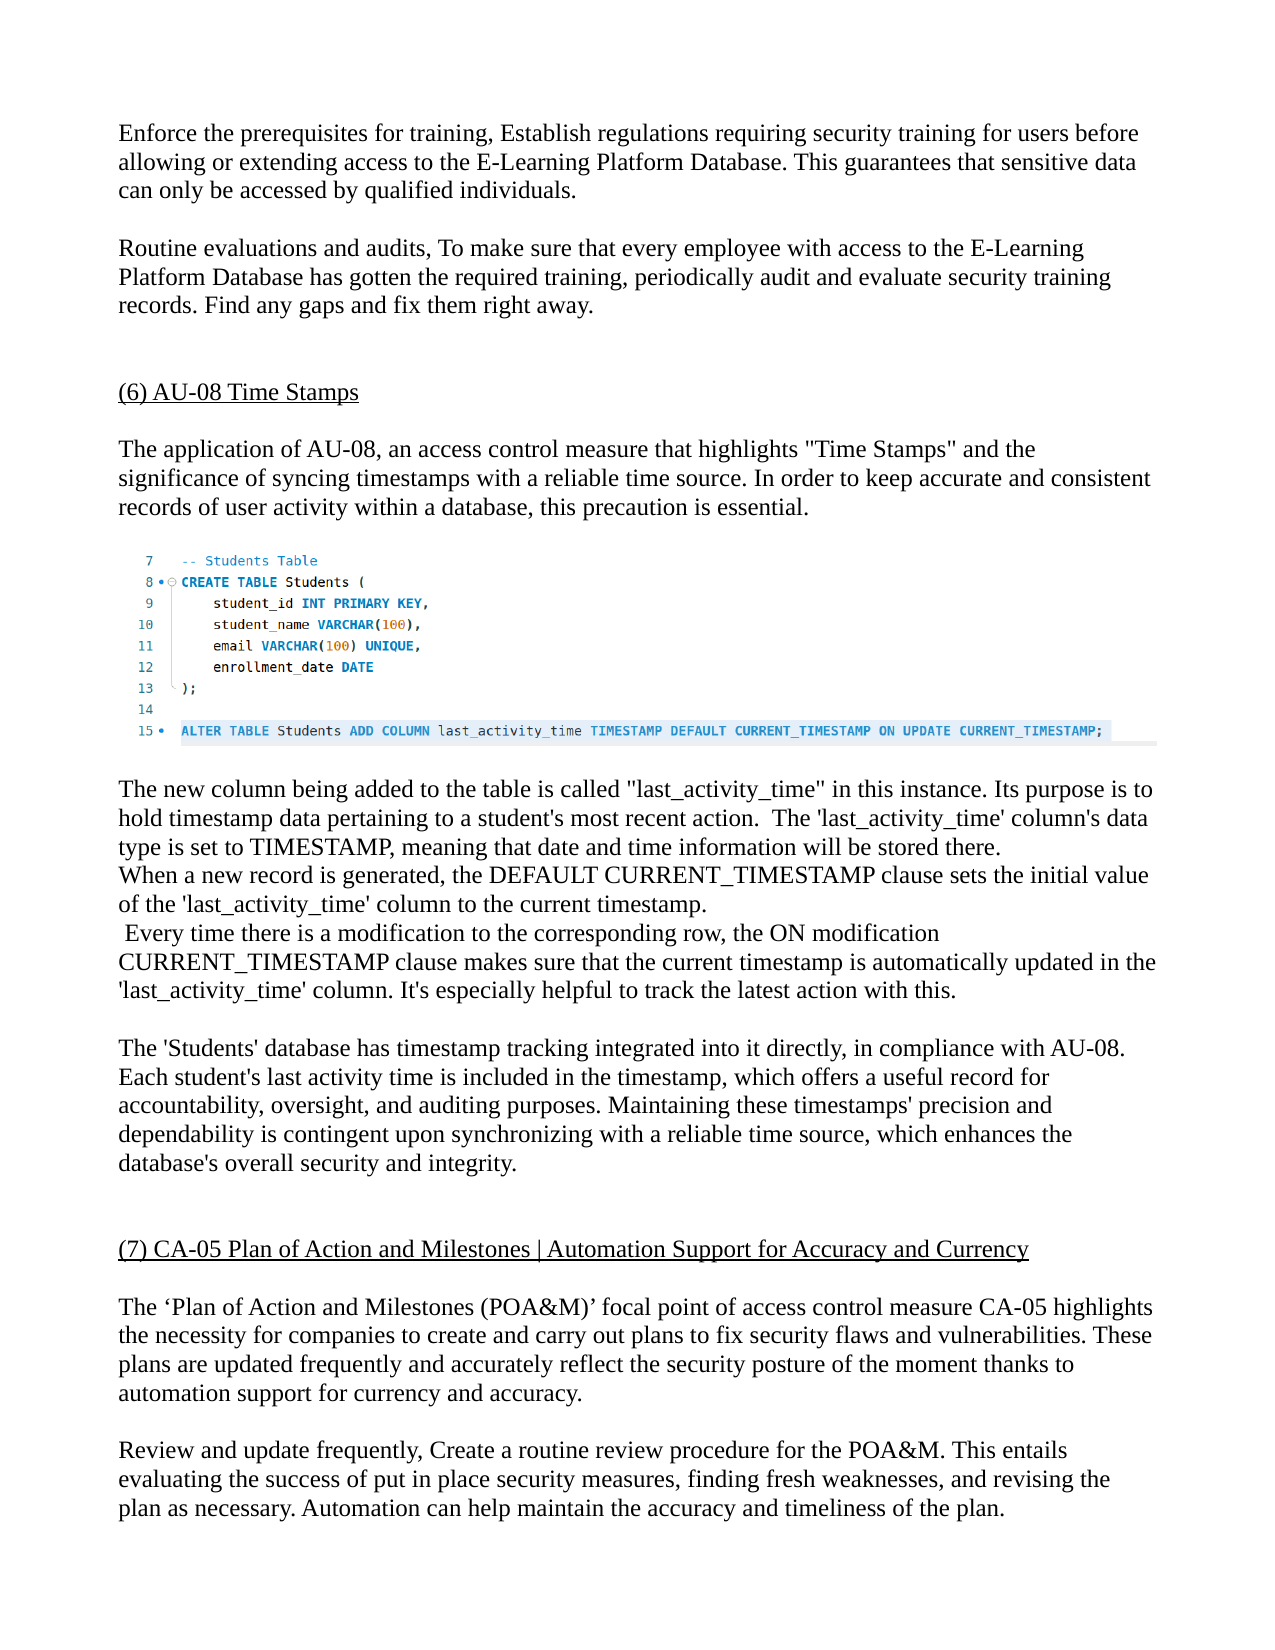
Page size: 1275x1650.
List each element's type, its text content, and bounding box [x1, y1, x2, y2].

text The new column being added to the table is called "last_activity_time" in this instance. Its purpose is to hold timestamp data pertaining to a student's most recent action. The 'last_activity_time' column's data type is set to TIMESTAMP, meaning that date and time information will be stored there. [118, 774, 1157, 860]
text The ‘Plan of Action and Milestones (POA&M)’ focal point of access control measure CA-05 highlights the necessity for companies to create and carry out plans to fix security flaws and vulnerabilities. These plans are updated frequently and accurately reflect the security posture of the moment thanks to automation support for currency and accuracy. [118, 1292, 1157, 1407]
text Enforce the prerequisites for training, Establish regulations requiring security training for users before allowing or extending access to the E-Learning Platform Database. This guarantees that sensitive data can only be accessed by qualified individuals. [118, 118, 1157, 204]
text (6) AU-08 Time Stamps [118, 377, 1157, 406]
text The application of AU-08, an access control measure that highlights "Time Stamps" and the significance of syncing timestamps with a reliable time source. In order to keep accurate and consistent records of user activity within a database, this precaution is essential. [118, 434, 1157, 521]
text The 'Students' database has timestamp tracking integrated into it directly, in compliance with AU-08. Each student's last activity time is included in the timestamp, which offers a useful record for accountability, oversight, and auditing purposes. Maintaining these timestamps' precision and dependability is contingent upon synchronizing with a reliable time source, which enhances the database's overall security and integrity. [118, 1033, 1157, 1177]
text Review and update frequently, Create a routine review procedure for the POA&M. This entails evaluating the success of put in place security measures, finding fresh weaknesses, and revising the plan as necessary. Automation can help maintain the accuracy and timeliness of the plan. [118, 1435, 1157, 1522]
text Routine evaluations and audits, To make sure that every employee with access to the E-Learning Platform Database has gotten the required training, periodically audit and evaluate security training records. Find any gaps and fix them right away. [118, 233, 1157, 319]
text Every time there is a modification to the corresponding row, the ON modification CURRENT_TIMESTAMP clause makes sure that the current timestamp is automatically updated in the 'last_activity_time' column. It's especially helpful to track the latest action with this. [118, 918, 1157, 1004]
text When a new record is generated, the DEFAULT CURRENT_TIMESTAMP clause sets the initial value of the 'last_activity_time' column to the current timestamp. [118, 860, 1157, 918]
text (7) CA-05 Plan of Action and Milestones | Automation Support for Accuracy and Currency [118, 1234, 1157, 1263]
